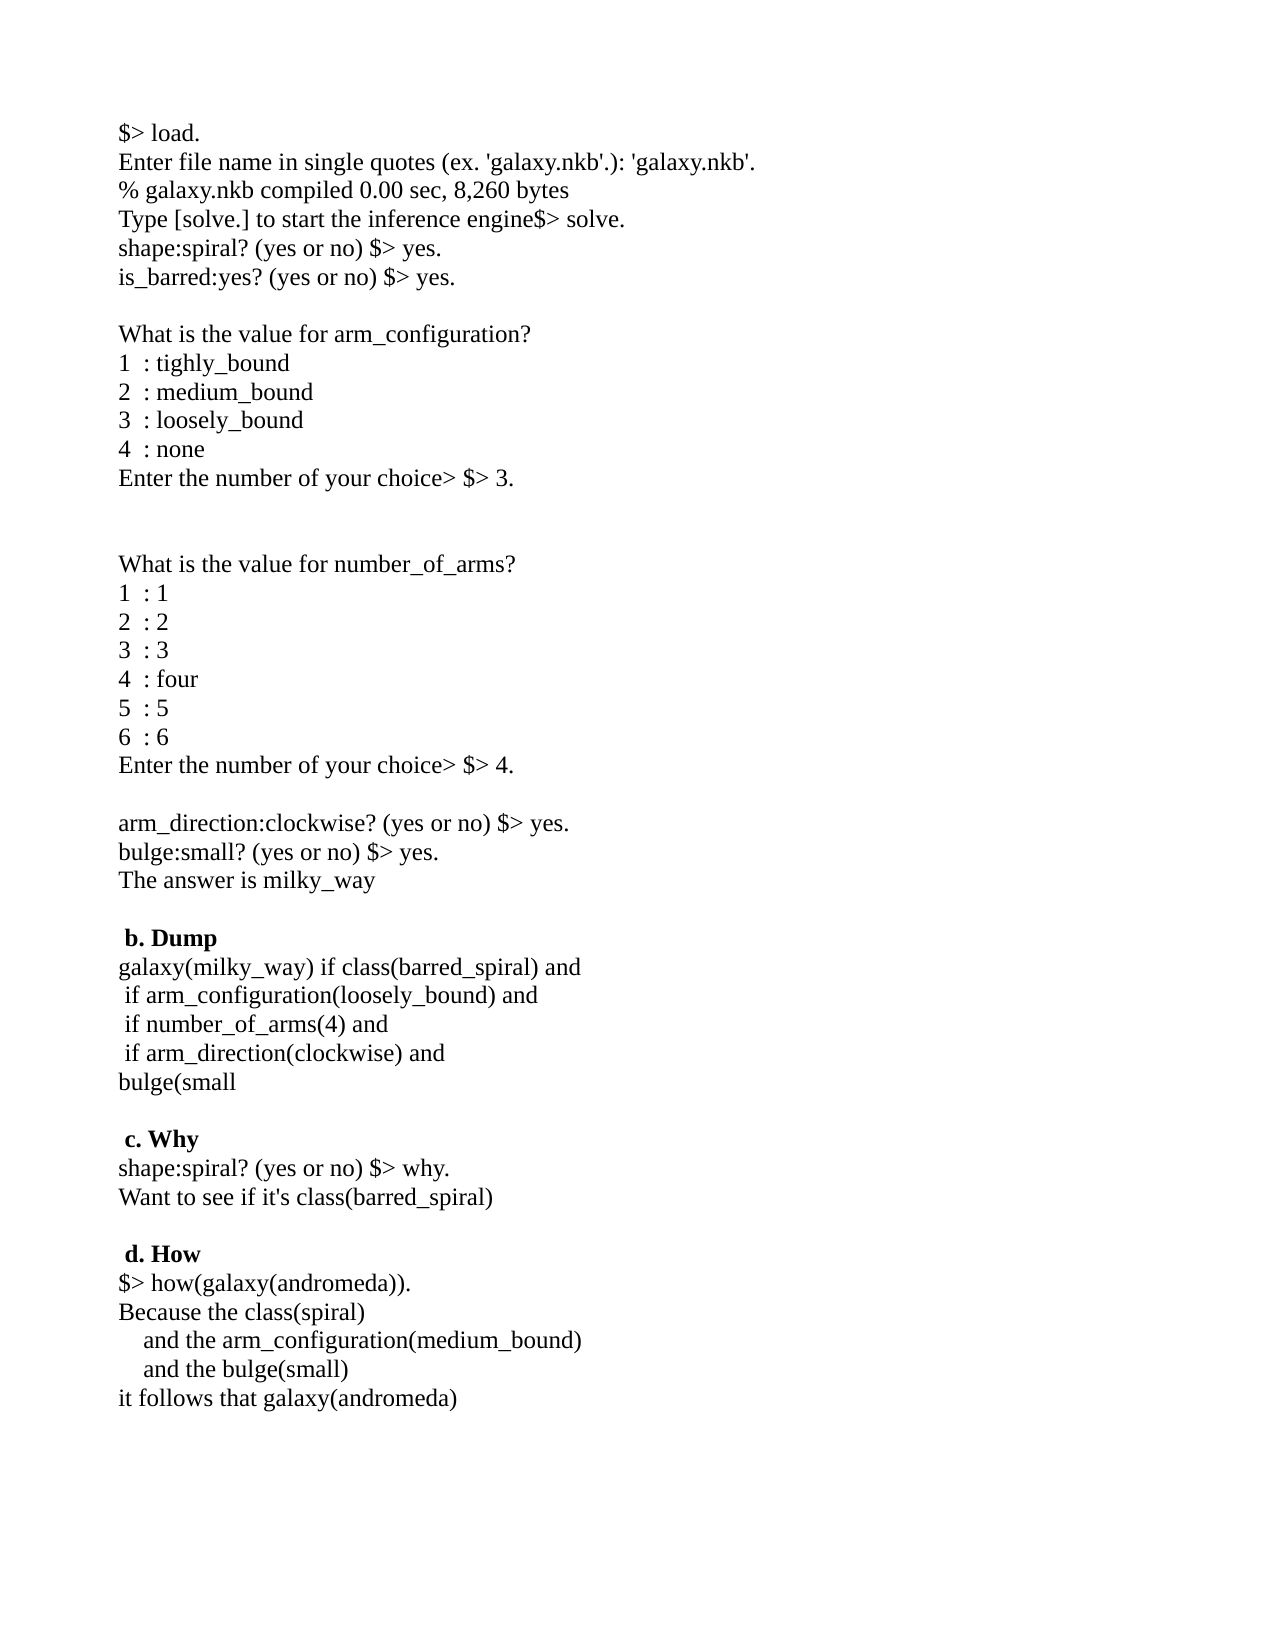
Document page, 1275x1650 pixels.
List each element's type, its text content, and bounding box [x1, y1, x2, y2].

text bulge(small [118, 1067, 1157, 1096]
text and the arm_configuration(medium_bound) [118, 1326, 1157, 1354]
text c. Why [118, 1124, 1157, 1153]
text arm_direction:clockwise? (yes or no) $> yes. [118, 808, 1157, 837]
text 3 : 3 [118, 636, 1157, 664]
text galaxy(milky_way) if class(barred_spiral) and [118, 952, 1157, 981]
text Enter file name in single quotes (ex. 'galaxy.nkb'.): 'galaxy.nkb'. [118, 147, 1157, 176]
text shape:spiral? (yes or no) $> why. [118, 1153, 1157, 1182]
text 5 : 5 [118, 693, 1157, 722]
text 3 : loosely_bound [118, 406, 1157, 434]
text 1 : 1 [118, 578, 1157, 607]
text 4 : none [118, 434, 1157, 463]
text if arm_configuration(loosely_bound) and [118, 981, 1157, 1009]
text 6 : 6 [118, 722, 1157, 751]
text The answer is milky_way [118, 866, 1157, 894]
text and the bulge(small) [118, 1354, 1157, 1383]
text Enter the number of your choice> $> 4. [118, 751, 1157, 779]
text Type [solve.] to start the inference engine$> solve. [118, 204, 1157, 233]
text Because the class(spiral) [118, 1297, 1157, 1326]
text % galaxy.nkb compiled 0.00 sec, 8,260 bytes [118, 176, 1157, 204]
text What is the value for number_of_arms? [118, 549, 1157, 578]
text What is the value for arm_configuration? [118, 319, 1157, 348]
text $> load. [118, 118, 1157, 147]
text it follows that galaxy(andromeda) [118, 1383, 1157, 1412]
text Enter the number of your choice> $> 3. [118, 463, 1157, 492]
text if number_of_arms(4) and [118, 1009, 1157, 1038]
text if arm_direction(clockwise) and [118, 1038, 1157, 1067]
text d. How [118, 1239, 1157, 1268]
text 2 : 2 [118, 607, 1157, 636]
text b. Dump [118, 923, 1157, 952]
text 1 : tighly_bound [118, 348, 1157, 377]
text 2 : medium_bound [118, 377, 1157, 406]
text shape:spiral? (yes or no) $> yes. [118, 233, 1157, 262]
text is_barred:yes? (yes or no) $> yes. [118, 262, 1157, 291]
text bulge:small? (yes or no) $> yes. [118, 837, 1157, 866]
text $> how(galaxy(andromeda)). [118, 1268, 1157, 1297]
text Want to see if it's class(barred_spiral) [118, 1182, 1157, 1211]
text 4 : four [118, 664, 1157, 693]
